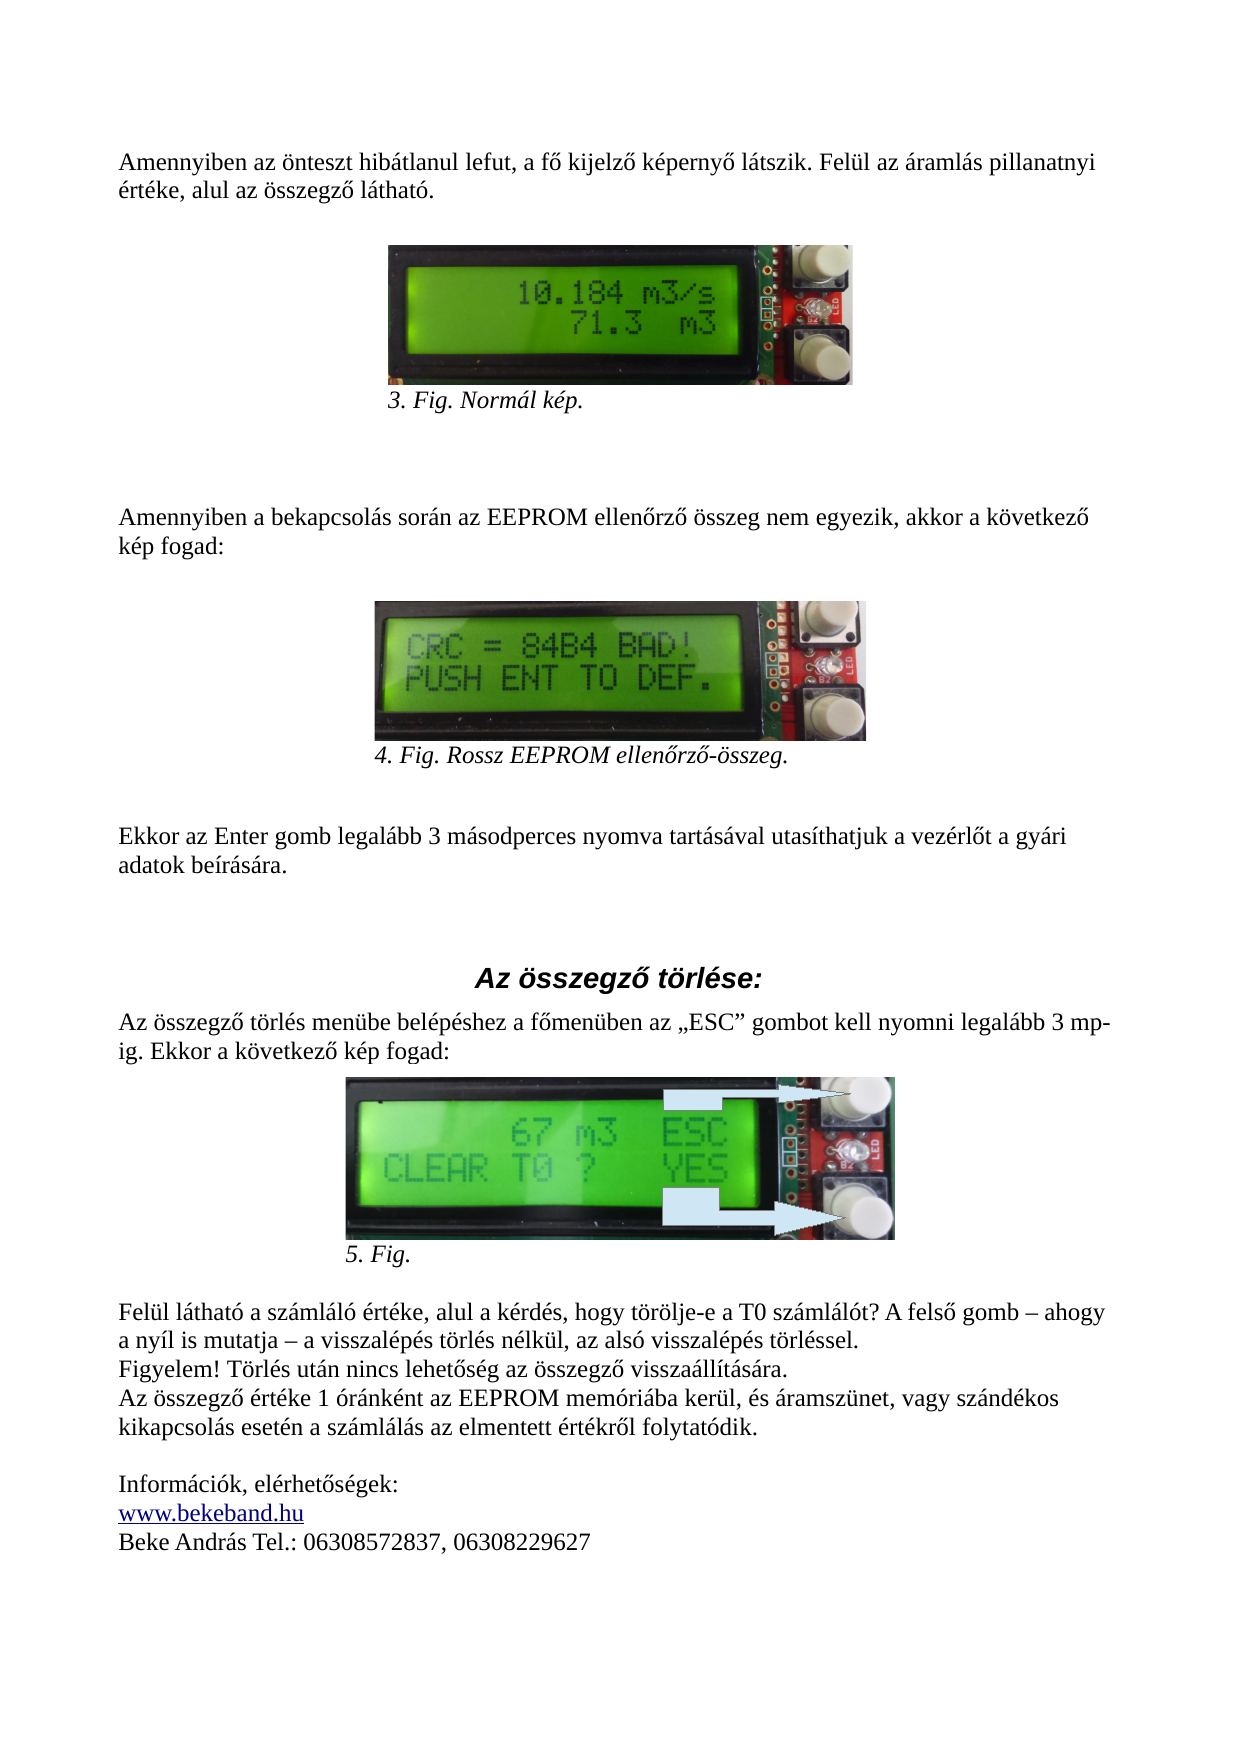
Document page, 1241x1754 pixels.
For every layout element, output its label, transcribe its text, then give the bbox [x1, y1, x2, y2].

text Figyelem! Törlés után nincs lehetőség az összegző visszaállítására. [118, 1354, 1122, 1383]
subtitle Az összegző törlése: [118, 961, 1122, 994]
picture [374, 601, 867, 741]
text 4. Fig. Rossz EEPROM ellenőrző-összeg. [374, 741, 866, 769]
picture [388, 245, 853, 385]
text Az összegző törlés menübe belépéshez a főmenüben az „ESC” gombot kell nyomni legalább 3 mp-ig. Ekkor a következő kép fogad: [118, 1007, 1122, 1064]
text 5. Fig. [345, 1240, 895, 1268]
text Amennyiben az önteszt hibátlanul lefut, a fő kijelző képernyő látszik. Felül az áramlás pillanatnyi értéke, alul az összegző látható. [118, 147, 1122, 204]
text Felül látható a számláló értéke, alul a kérdés, hogy törölje-e a T0 számlálót? A felső gomb – ahogy a nyíl is mutatja – a visszalépés törlés nélkül, az alsó visszalépés törléssel. [118, 1297, 1122, 1354]
text Információk, elérhetőségek: [118, 1469, 1122, 1498]
text 3. Fig. Normál kép. [388, 385, 852, 413]
text Amennyiben a bekapcsolás során az EEPROM ellenőrző összeg nem egyezik, akkor a következő kép fogad: [118, 502, 1122, 560]
text Beke András Tel.: 06308572837, 06308229627 [118, 1527, 1122, 1556]
picture [345, 1077, 895, 1240]
text Ekkor az Enter gomb legalább 3 másodperces nyomva tartásával utasíthatjuk a vezérlőt a gyári adatok beírására. [118, 821, 1122, 878]
text www.bekeband.hu [118, 1498, 1122, 1527]
text Az összegző értéke 1 óránként az EEPROM memóriába kerül, és áramszünet, vagy szándékos kikapcsolás esetén a számlálás az elmentett értékről folytatódik. [118, 1383, 1122, 1441]
